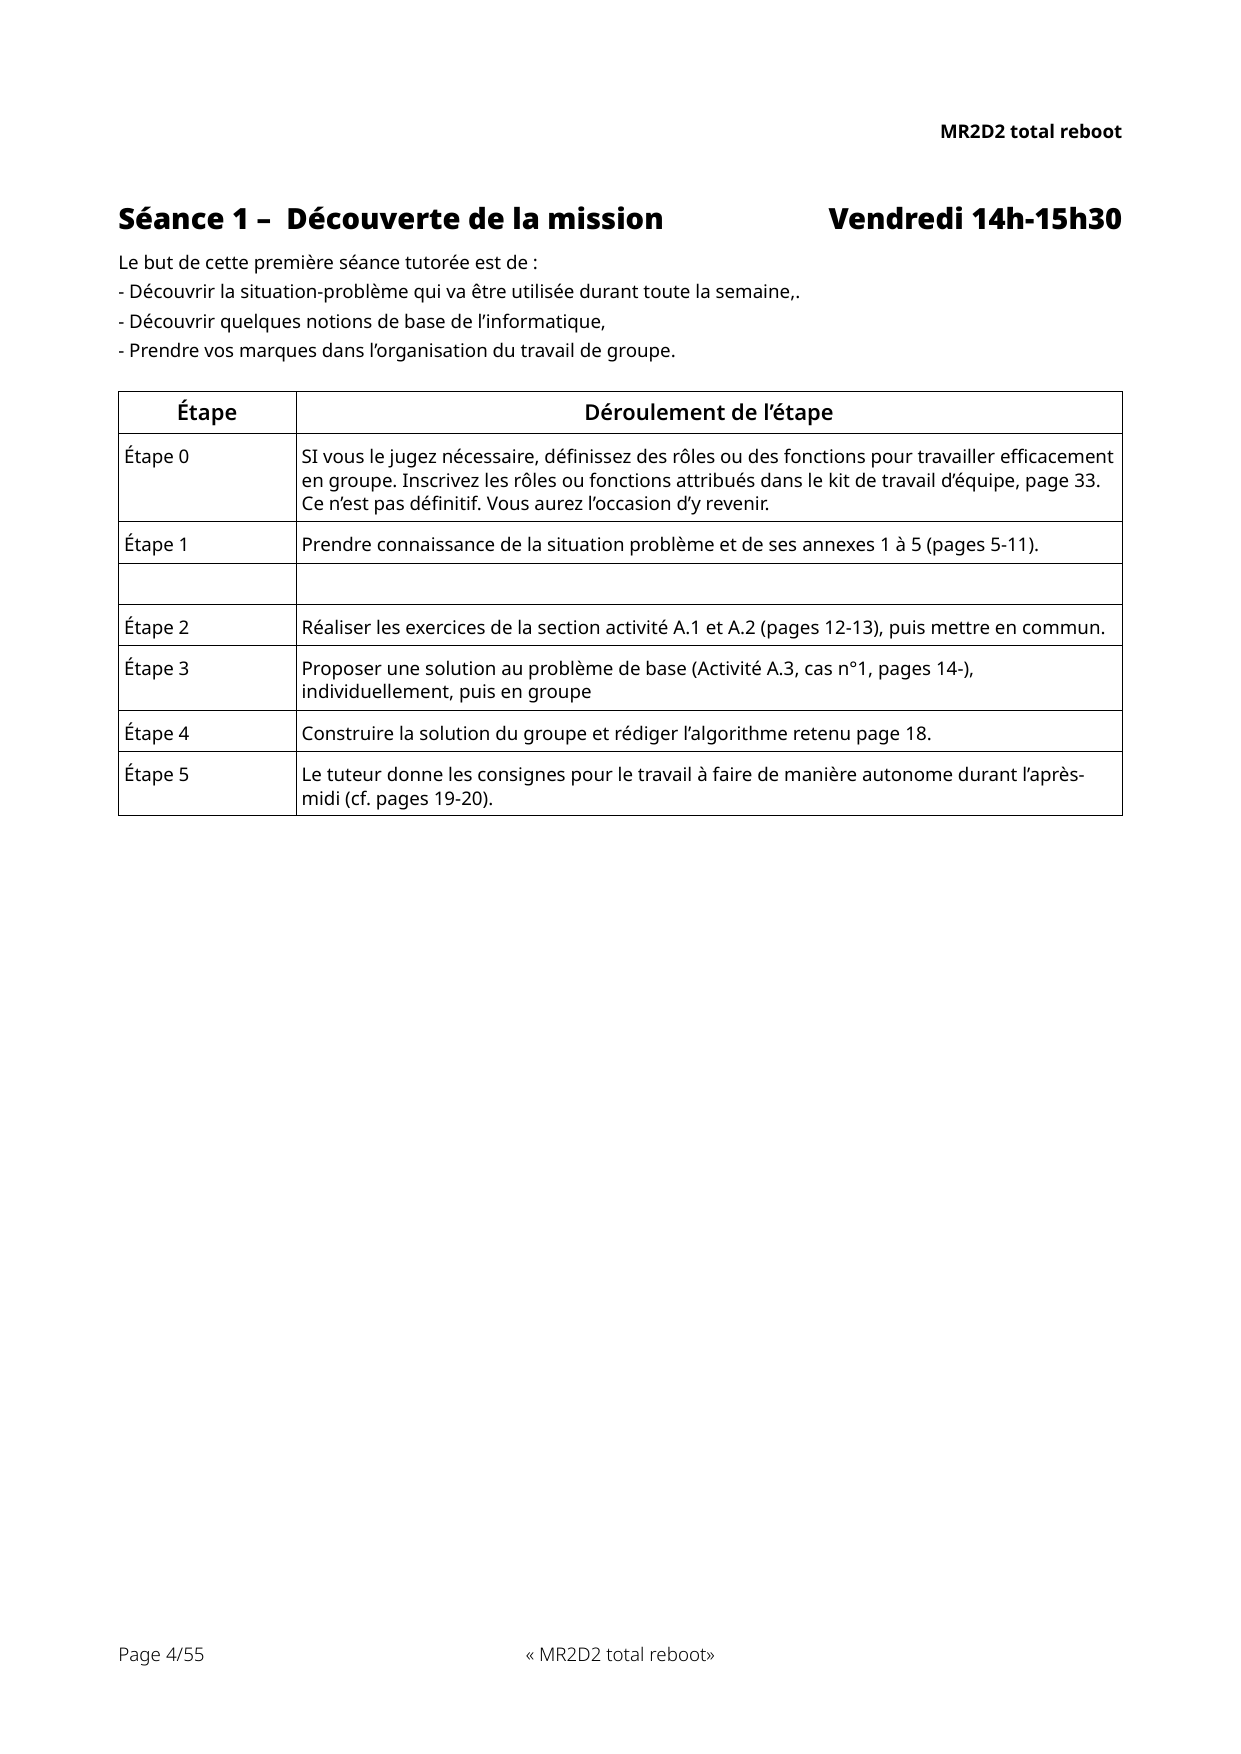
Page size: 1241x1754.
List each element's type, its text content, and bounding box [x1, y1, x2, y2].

table_cell Étape 1 [119, 522, 296, 562]
subtitle Séance 1 – Découverte de la mission Vendredi 14h-15h30 [118, 198, 1122, 238]
table_cell [119, 564, 296, 603]
table_cell Proposer une solution au problème de base (Activité A.3, cas n°1, pages 14-), individuellement, puis en groupe [297, 646, 1122, 709]
table_cell Prendre connaissance de la situation problème et de ses annexes 1 à 5 (pages 5-11). [297, 522, 1122, 562]
table_cell Étape 0 [119, 434, 296, 521]
table_cell [297, 564, 1122, 603]
table_header Déroulement de l’étape [297, 392, 1122, 433]
table_cell Le tuteur donne les consignes pour le travail à faire de manière autonome durant l’après-midi (cf. pages 19-20). [297, 752, 1122, 815]
table_cell Étape 5 [119, 752, 296, 815]
text - Découvrir la situation-problème qui va être utilisée durant toute la semaine,. [118, 280, 1122, 303]
table_cell Réaliser les exercices de la section activité A.1 et A.2 (pages 12-13), puis mettre en commun. [297, 605, 1122, 645]
text - Découvrir quelques notions de base de l’informatique, [118, 309, 1122, 333]
table_cell Étape 3 [119, 646, 296, 709]
table_cell Construire la solution du groupe et rédiger l’algorithme retenu page 18. [297, 711, 1122, 751]
table_cell Étape 2 [119, 605, 296, 645]
table_cell Étape 4 [119, 711, 296, 751]
text - Prendre vos marques dans l’organisation du travail de groupe. [118, 339, 1122, 363]
text Le but de cette première séance tutorée est de : [118, 250, 1122, 274]
table_cell SI vous le jugez nécessaire, définissez des rôles ou des fonctions pour travailler efficacement en groupe. Inscrivez les rôles ou fonctions attribués dans le kit de travail d’équipe, page 32. Ce n’est pas définitif. Vous aurez l’occasion d’y revenir. [297, 434, 1122, 521]
table_header Étape [119, 392, 296, 433]
